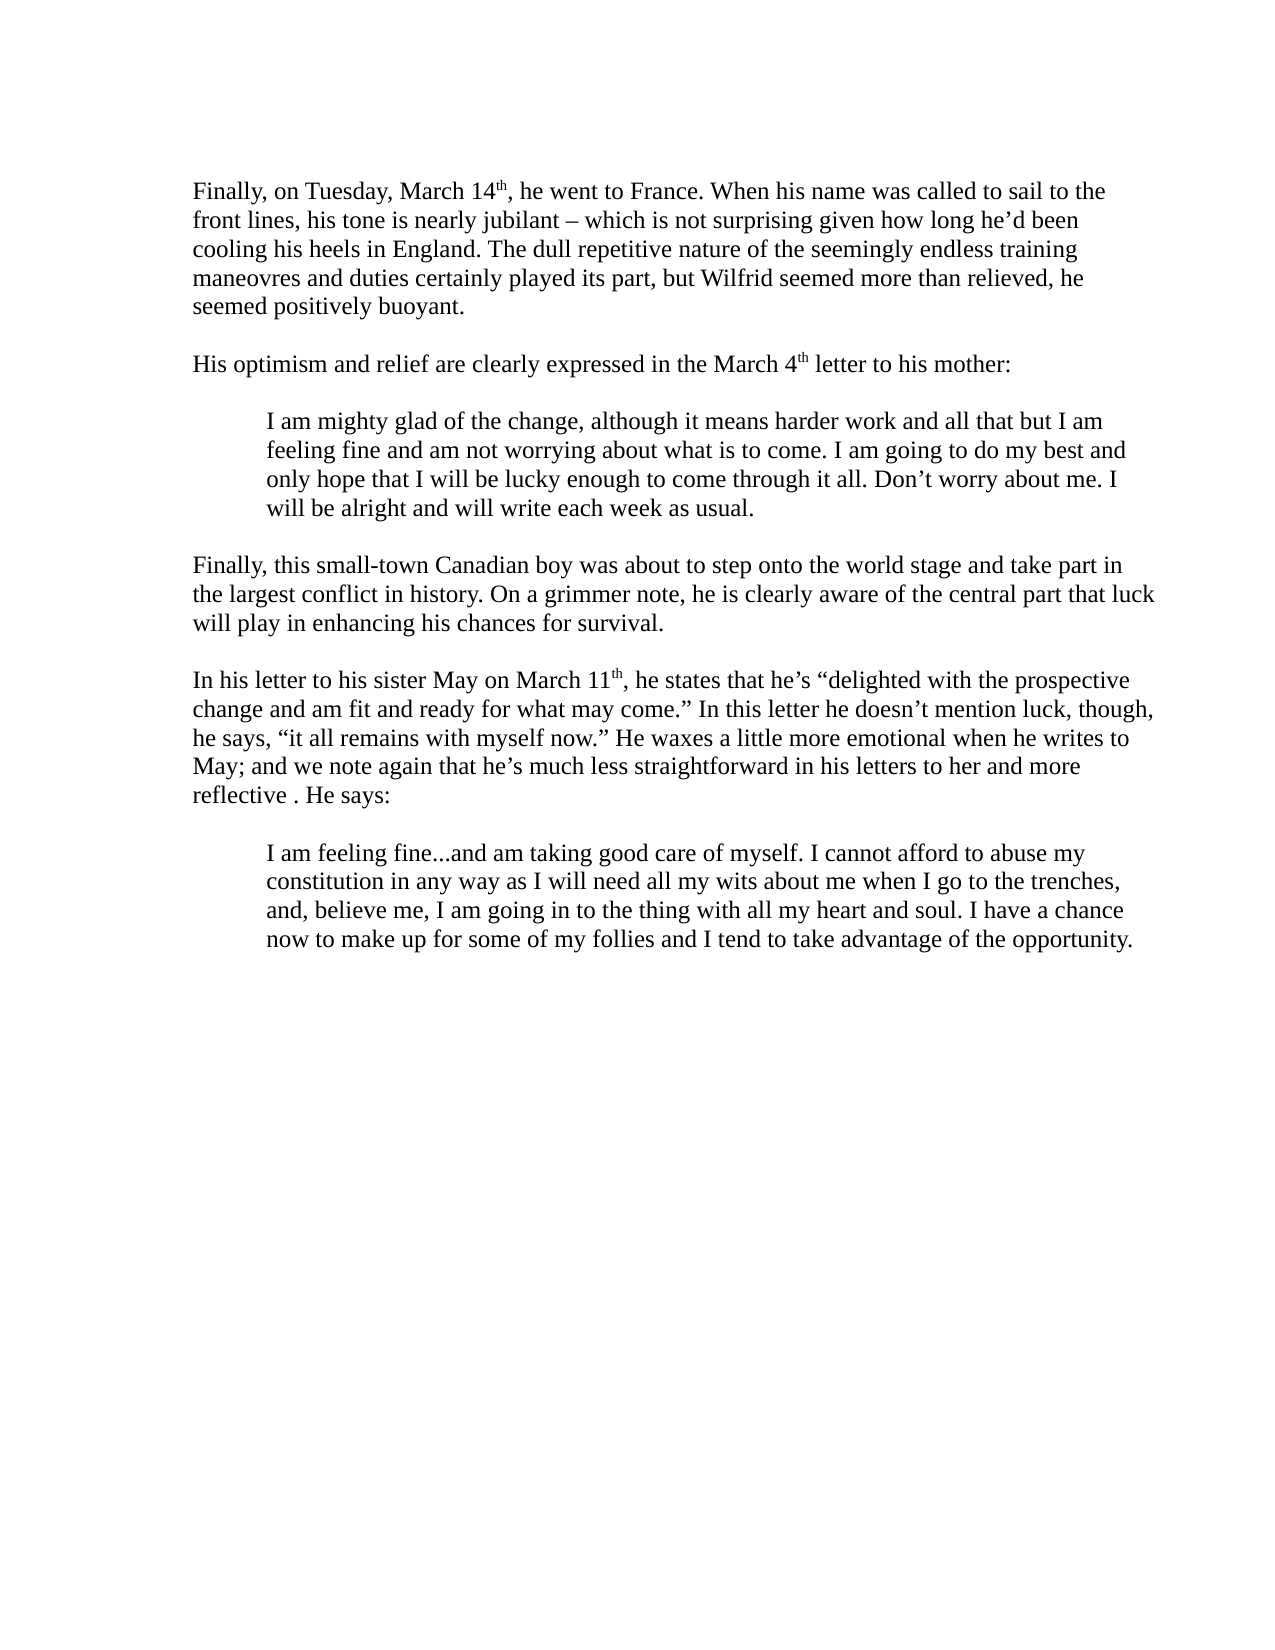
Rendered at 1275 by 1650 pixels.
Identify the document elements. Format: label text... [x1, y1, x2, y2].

text His optimism and relief are clearly expressed in the March 4th letter to his mother: [192, 349, 1158, 378]
text I am feeling fine...and am taking good care of myself. I cannot afford to abuse my constitution in any way as I will need all my wits about me when I go to the trenches, and, believe me, I am going in to the thing with all my heart and soul. I have a chance now to make up for some of my follies and I tend to take advantage of the opportunity. [266, 838, 1158, 953]
text In his letter to his sister May on March 11th, he states that he’s “delighted with the prospective change and am fit and ready for what may come.” In this letter he doesn’t mention luck, though, he says, “it all remains with myself now.” He waxes a little more emotional when he writes to May; and we note again that he’s much less straightforward in his letters to her and more reflective . He says: [192, 665, 1158, 809]
text I am mighty glad of the change, although it means harder work and all that but I am feeling fine and am not worrying about what is to come. I am going to do my best and only hope that I will be lucky enough to come through it all. Don’t worry about me. I will be alright and will write each week as usual. [266, 406, 1158, 521]
text Finally, on Tuesday, March 14th, he went to France. When his name was called to sail to the front lines, his tone is nearly jubilant – which is not surprising given how long he’d been cooling his heels in England. The dull repetitive nature of the seemingly endless training maneovres and duties certainly played its part, but Wilfrid seemed more than relieved, he seemed positively buoyant. [192, 176, 1158, 320]
text Finally, this small-town Canadian boy was about to step onto the world stage and take part in the largest conflict in history. On a grimmer note, he is clearly aware of the central part that luck will play in enhancing his chances for survival. [192, 550, 1158, 636]
